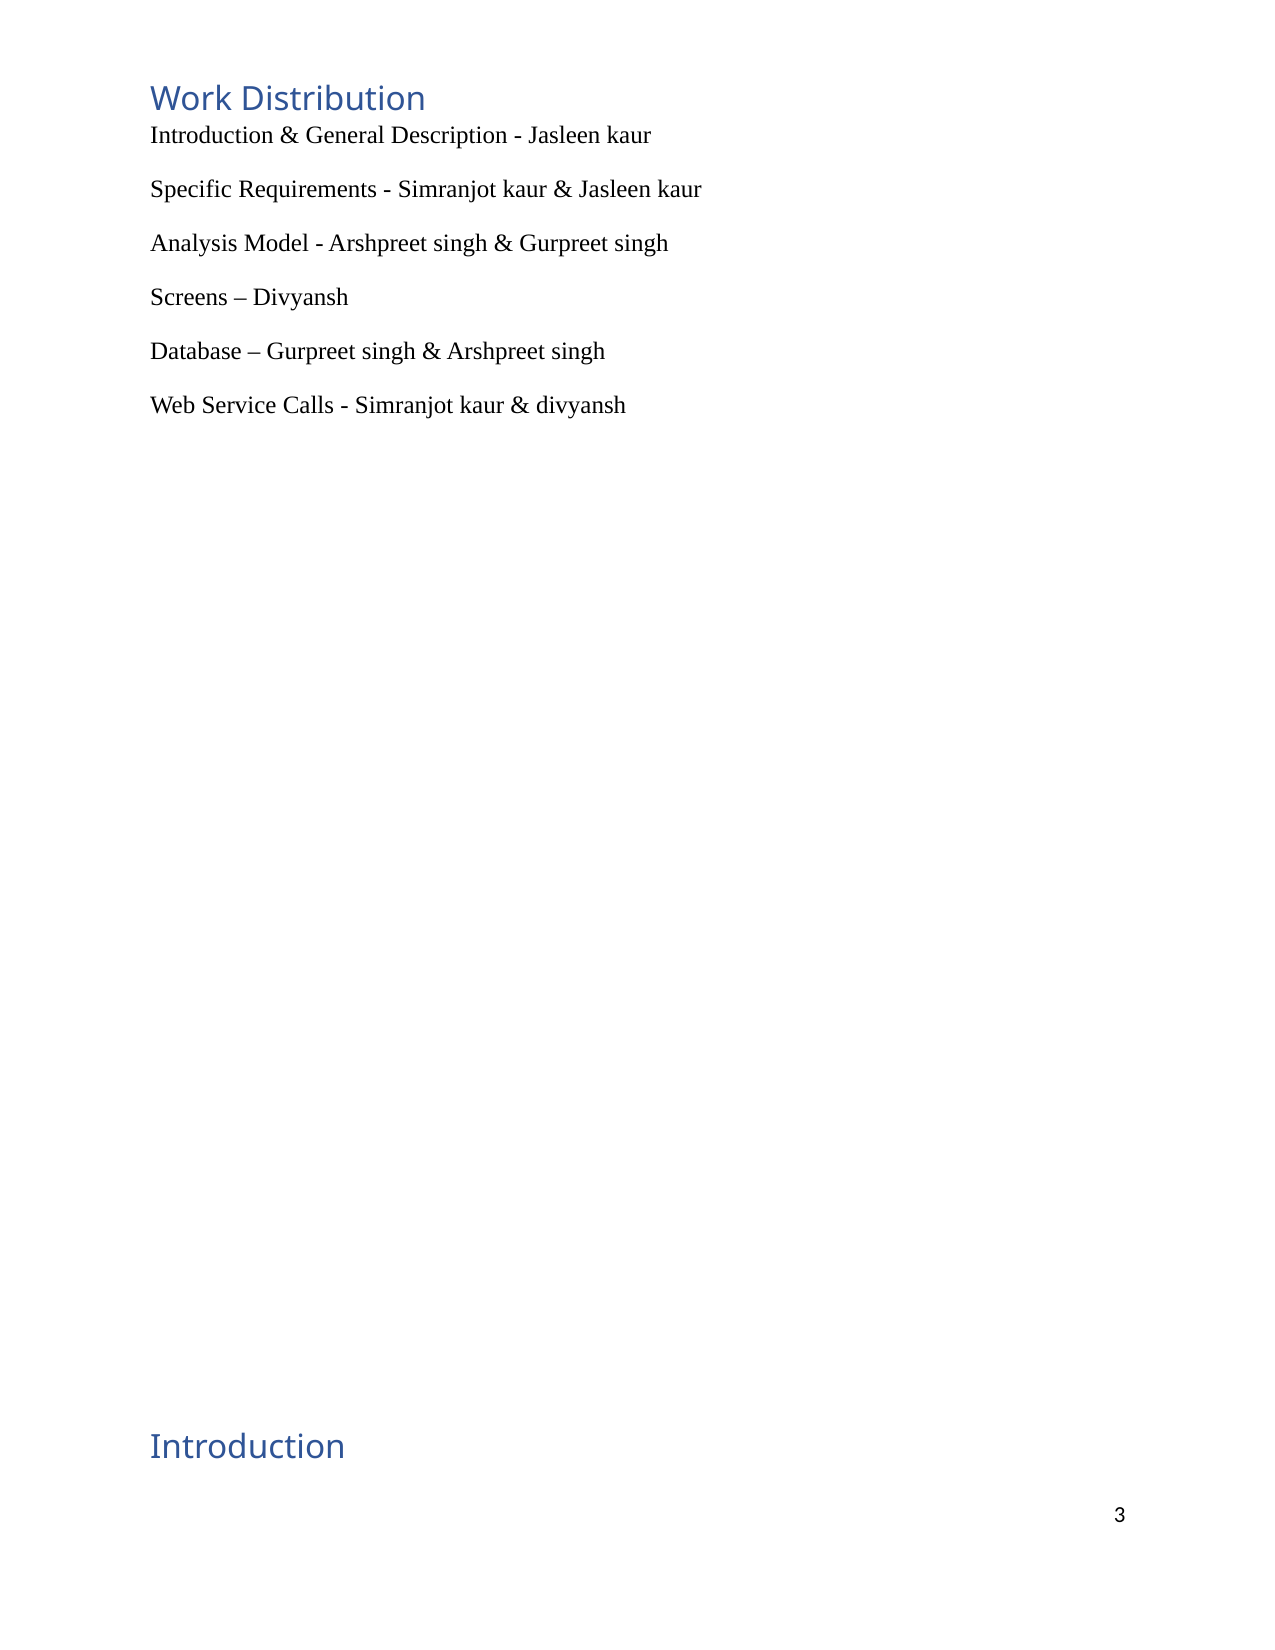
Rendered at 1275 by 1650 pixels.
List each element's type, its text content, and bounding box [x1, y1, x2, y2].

text Specific Requirements - Simranjot kaur & Jasleen kaur [150, 174, 1125, 203]
subtitle Work Distribution [150, 75, 1125, 120]
text Database – Gurpreet singh & Arshpreet singh [150, 336, 1125, 364]
text Analysis Model - Arshpreet singh & Gurpreet singh [150, 228, 1125, 257]
text Introduction & General Description - Jasleen kaur [150, 120, 1125, 149]
subtitle Introduction [150, 1423, 1125, 1468]
text Web Service Calls - Simranjot kaur & divyansh [150, 390, 1125, 418]
text Screens – Divyansh [150, 282, 1125, 311]
